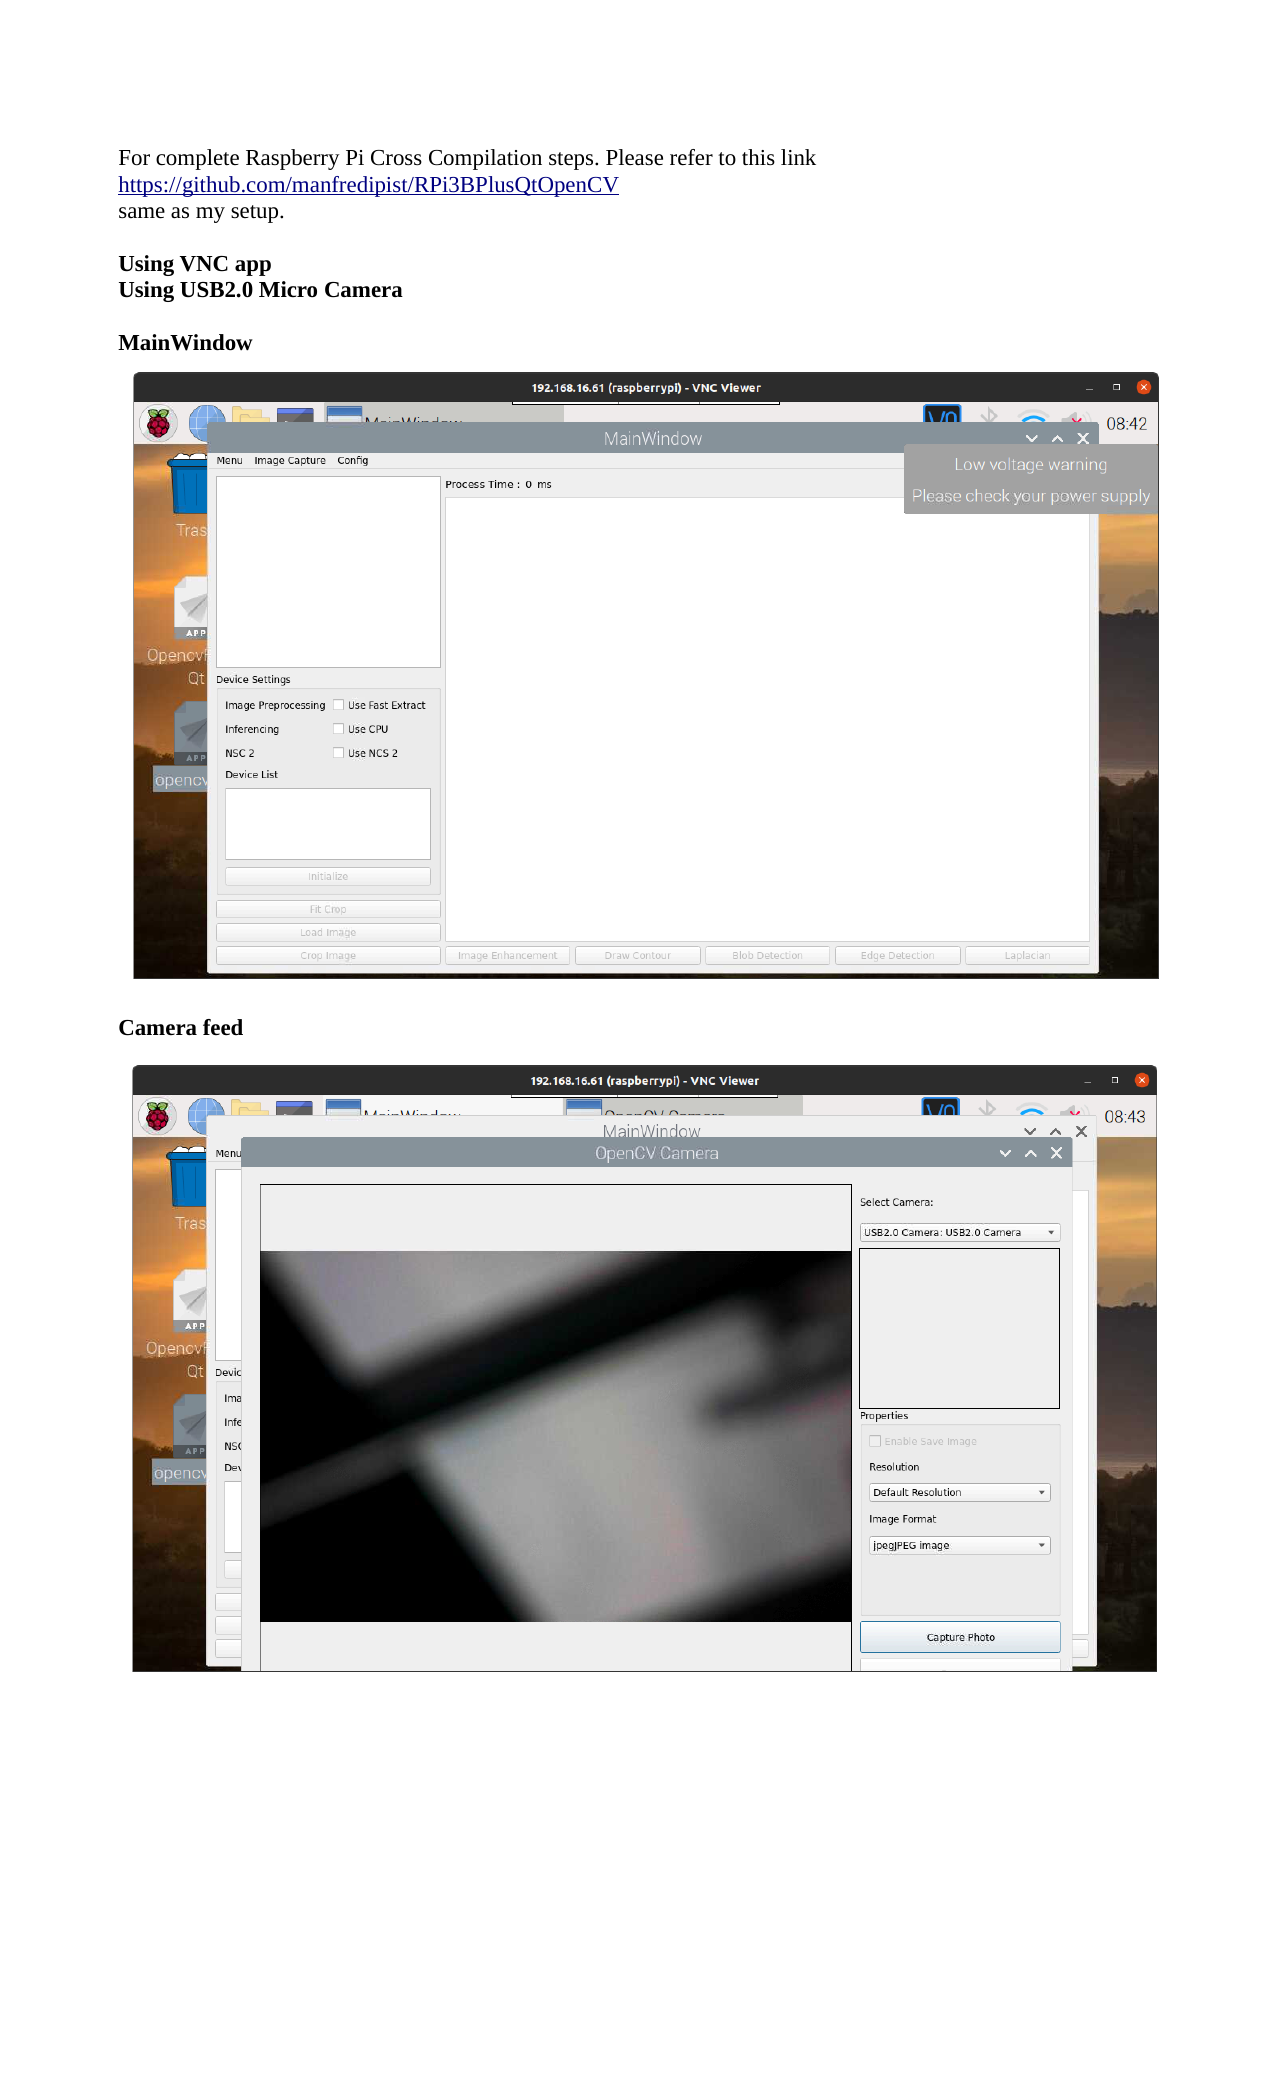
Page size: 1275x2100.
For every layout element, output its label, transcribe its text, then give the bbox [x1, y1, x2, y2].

text same as my setup. [118, 197, 1157, 223]
text Camera feed [118, 1014, 1157, 1041]
text Using USB2.0 Micro Camera [118, 276, 1157, 303]
text MainWindow [118, 329, 1157, 355]
text For complete Raspberry Pi Cross Compilation steps. Please refer to this link [118, 144, 1157, 171]
text https://github.com/manfredipist/RPi3BPlusQtOpenCV [118, 171, 1157, 197]
picture [125, 1059, 1164, 1679]
picture [126, 366, 1166, 986]
text Using VNC app [118, 250, 1157, 276]
